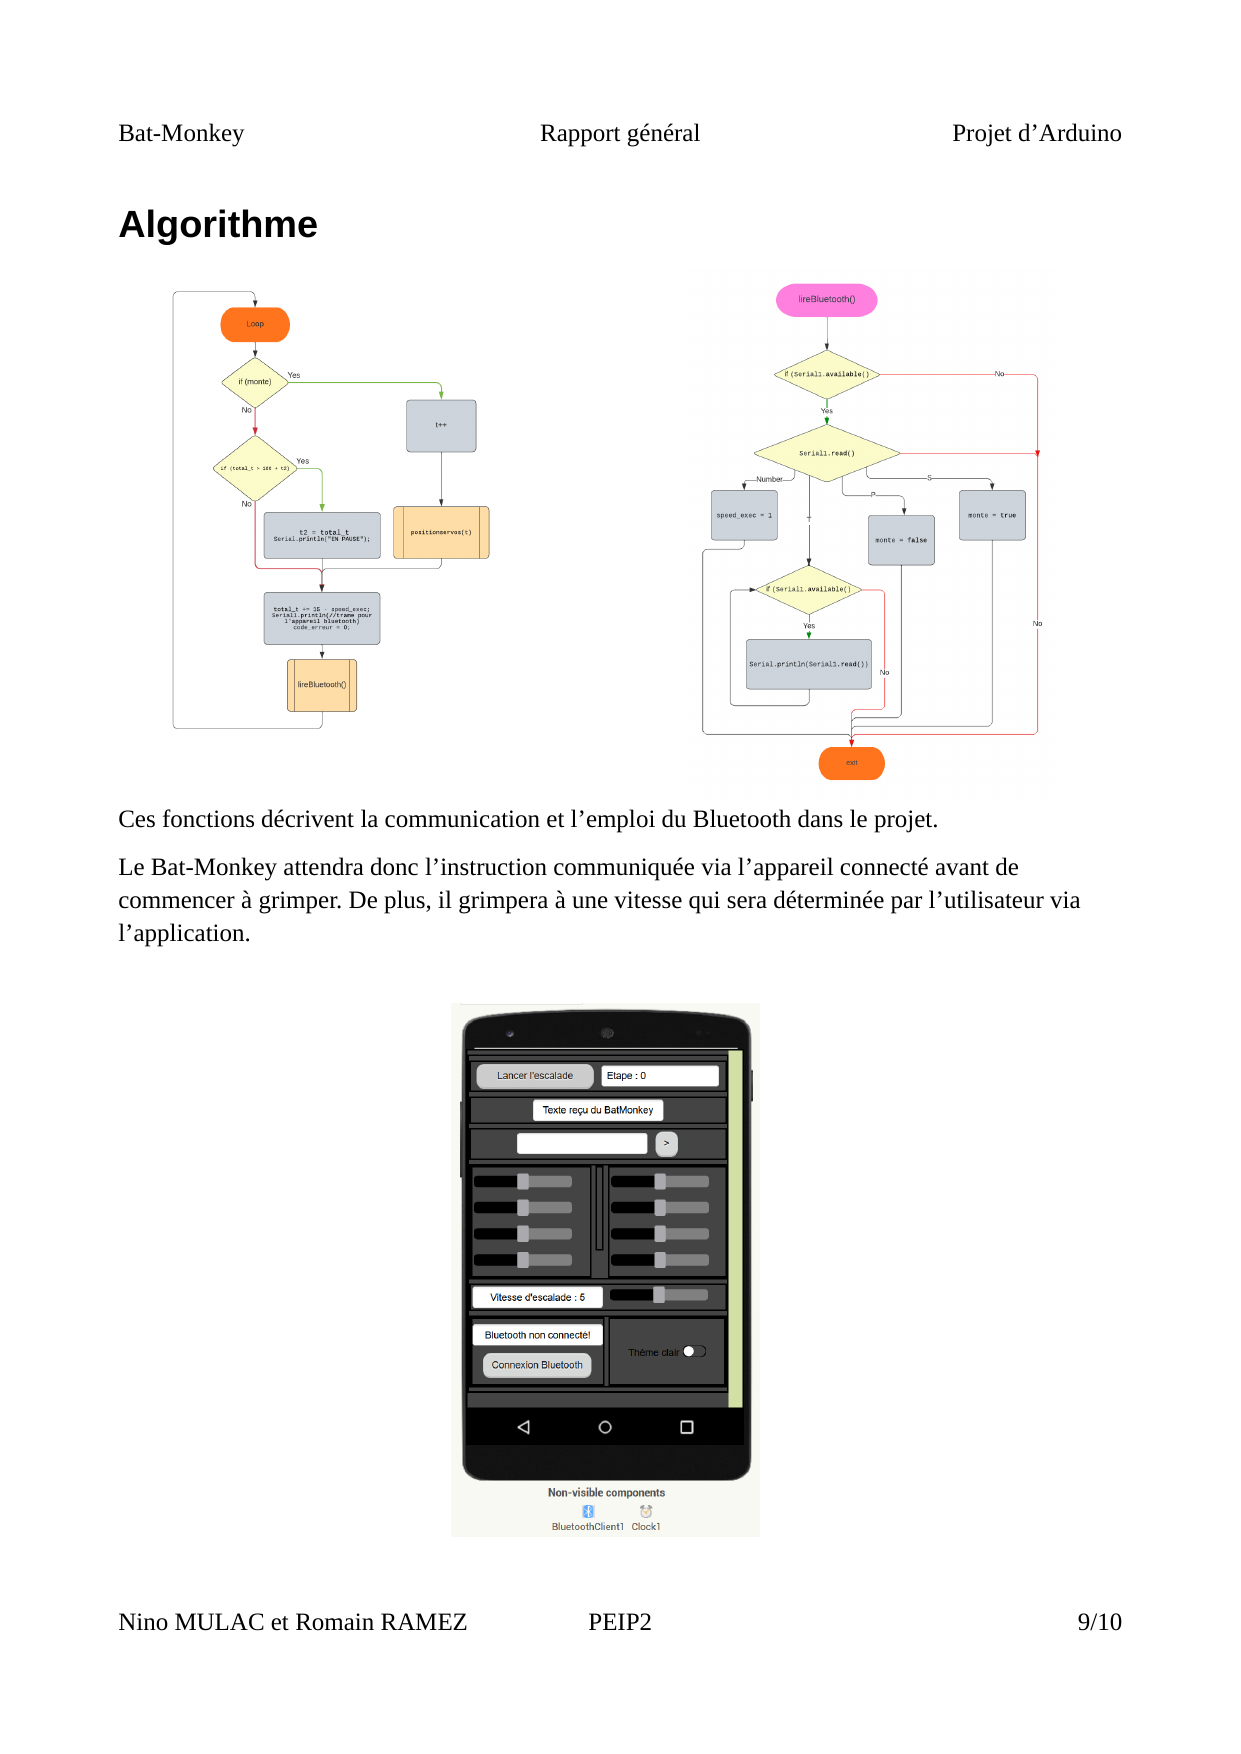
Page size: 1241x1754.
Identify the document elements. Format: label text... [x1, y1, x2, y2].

picture [451, 1003, 760, 1537]
text Ces fonctions décrivent la communication et l’emploi du Bluetooth dans le projet. [118, 804, 1122, 833]
picture [151, 274, 391, 757]
text Le Bat-Monkey attendra donc l’instruction communiquée via l’appareil connecté avant de commencer à grimper. De plus, il grimpera à une vitesse qui sera déterminée par l’utilisateur via l’application. [118, 852, 1122, 947]
subtitle Algorithme [118, 201, 1122, 245]
picture [874, 268, 1058, 800]
